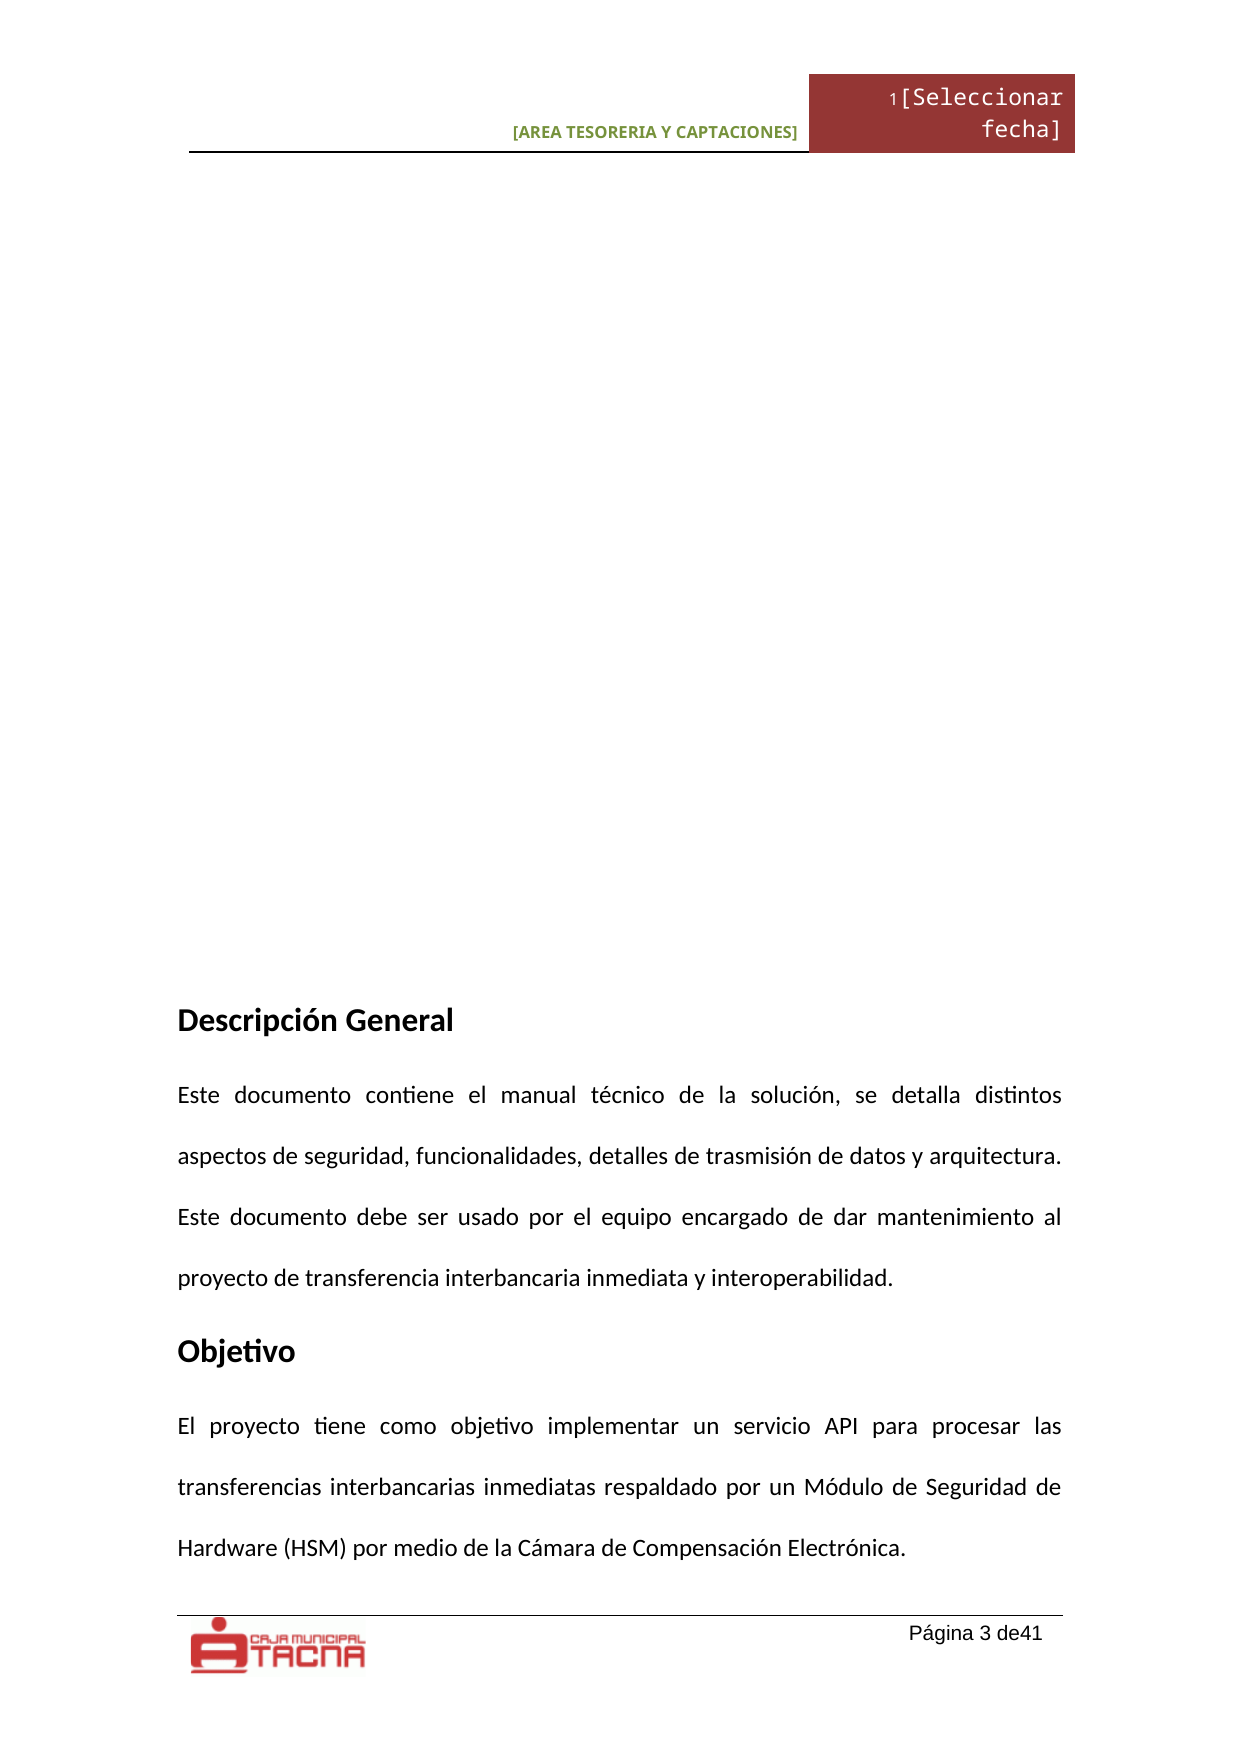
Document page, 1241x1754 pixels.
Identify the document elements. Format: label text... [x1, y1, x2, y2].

text El proyecto tiene como objetivo implementar un servicio API para procesar las transferencias interbancarias inmediatas respaldado por un Módulo de Seguridad de Hardware (HSM) por medio de la Cámara de Compensación Electrónica. [177, 1410, 1063, 1563]
subtitle Descripción General [177, 999, 1063, 1040]
subtitle Objetivo [177, 1330, 1063, 1371]
text Este documento contiene el manual técnico de la solución, se detalla distintos aspectos de seguridad, funcionalidades, detalles de trasmisión de datos y arquitectura. Este documento debe ser usado por el equipo encargado de dar mantenimiento al proyecto de transferencia interbancaria inmediata y interoperabilidad. [177, 1079, 1063, 1293]
